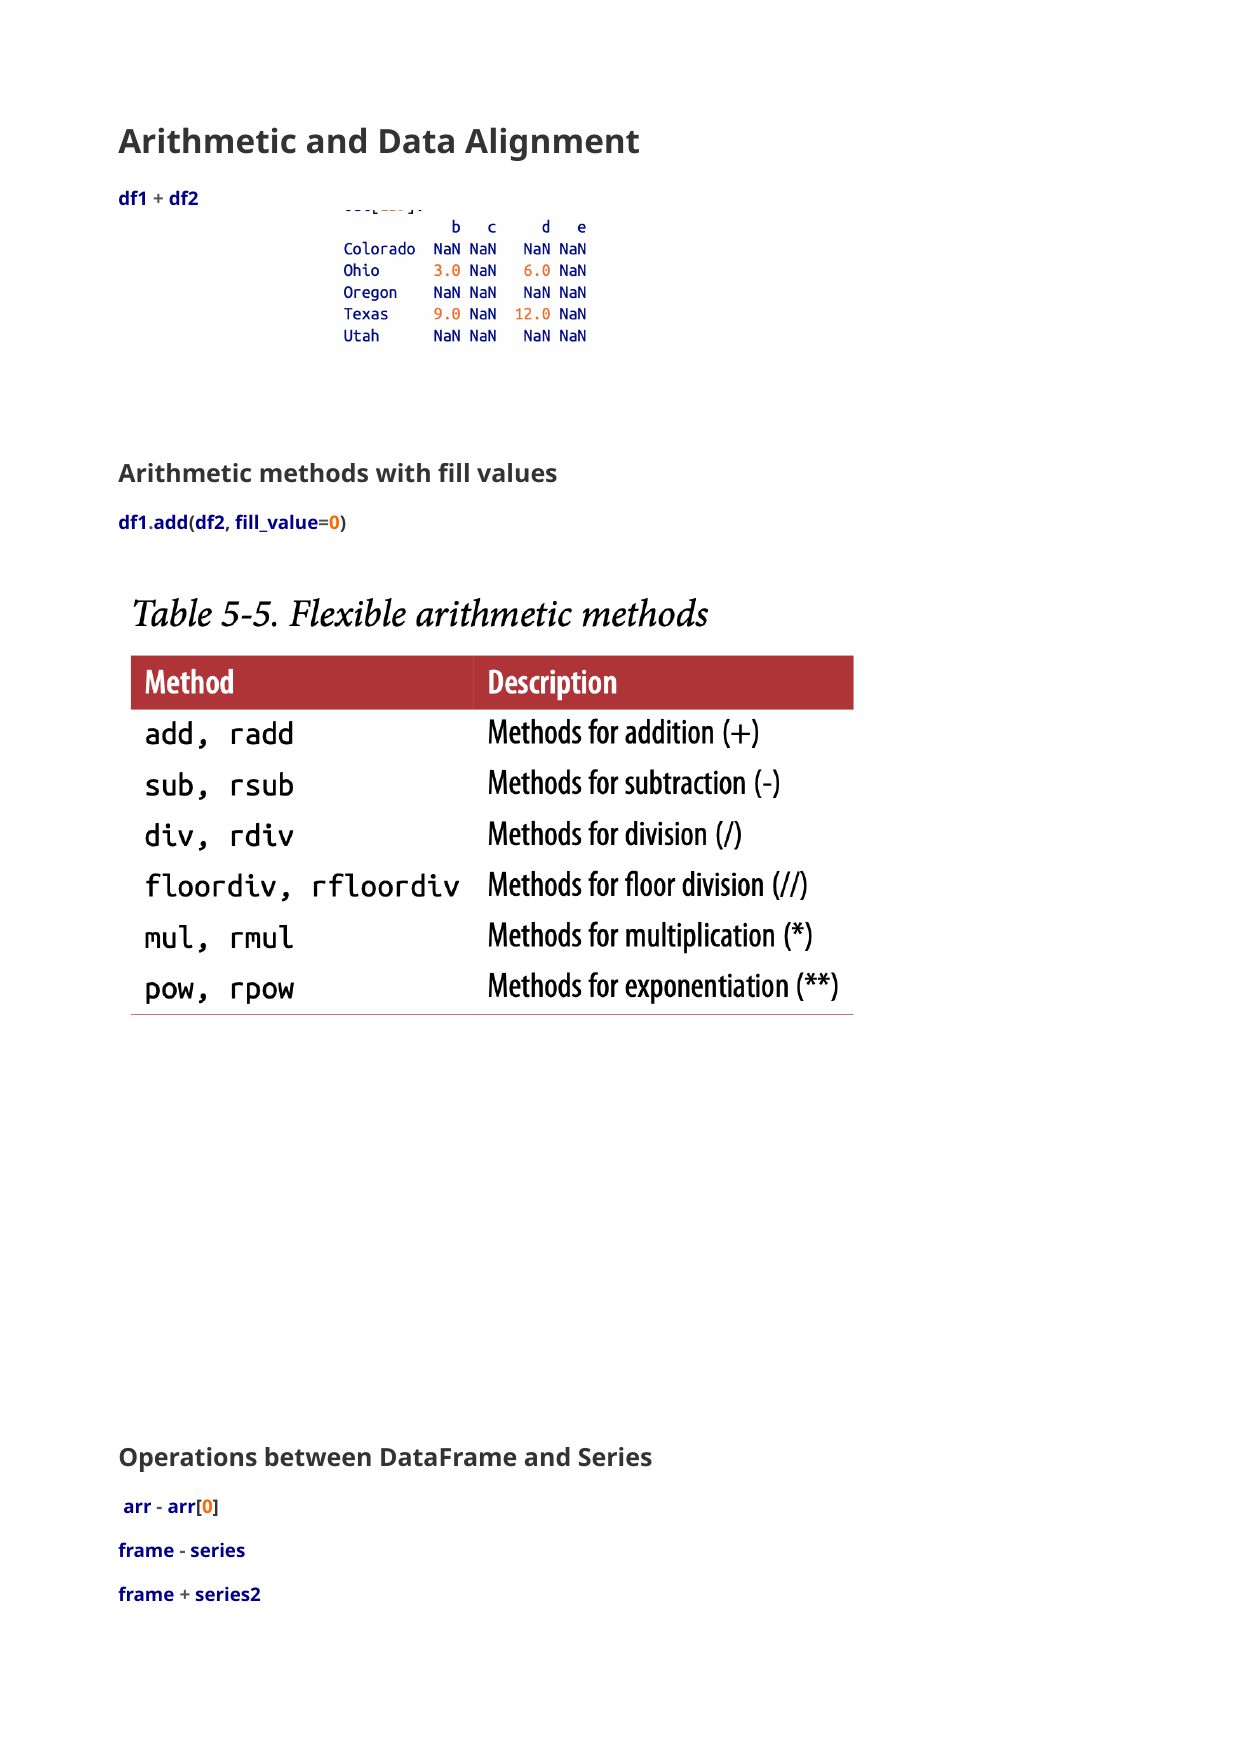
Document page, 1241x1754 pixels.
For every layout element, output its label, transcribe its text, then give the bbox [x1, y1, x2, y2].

text Arithmetic and Data Alignment [118, 118, 1122, 163]
text Operations between DataFrame and Series [118, 1440, 1122, 1474]
text frame + series2 [118, 1581, 1122, 1607]
text df1.add(df2, fill_value=0) [118, 510, 1122, 535]
text df1 + df2 [118, 185, 1122, 210]
text frame - series [118, 1538, 1122, 1563]
picture [318, 210, 922, 360]
picture [123, 571, 875, 1029]
text arr - arr[0] [118, 1494, 1122, 1519]
text Arithmetic methods with fill values [118, 456, 1122, 490]
